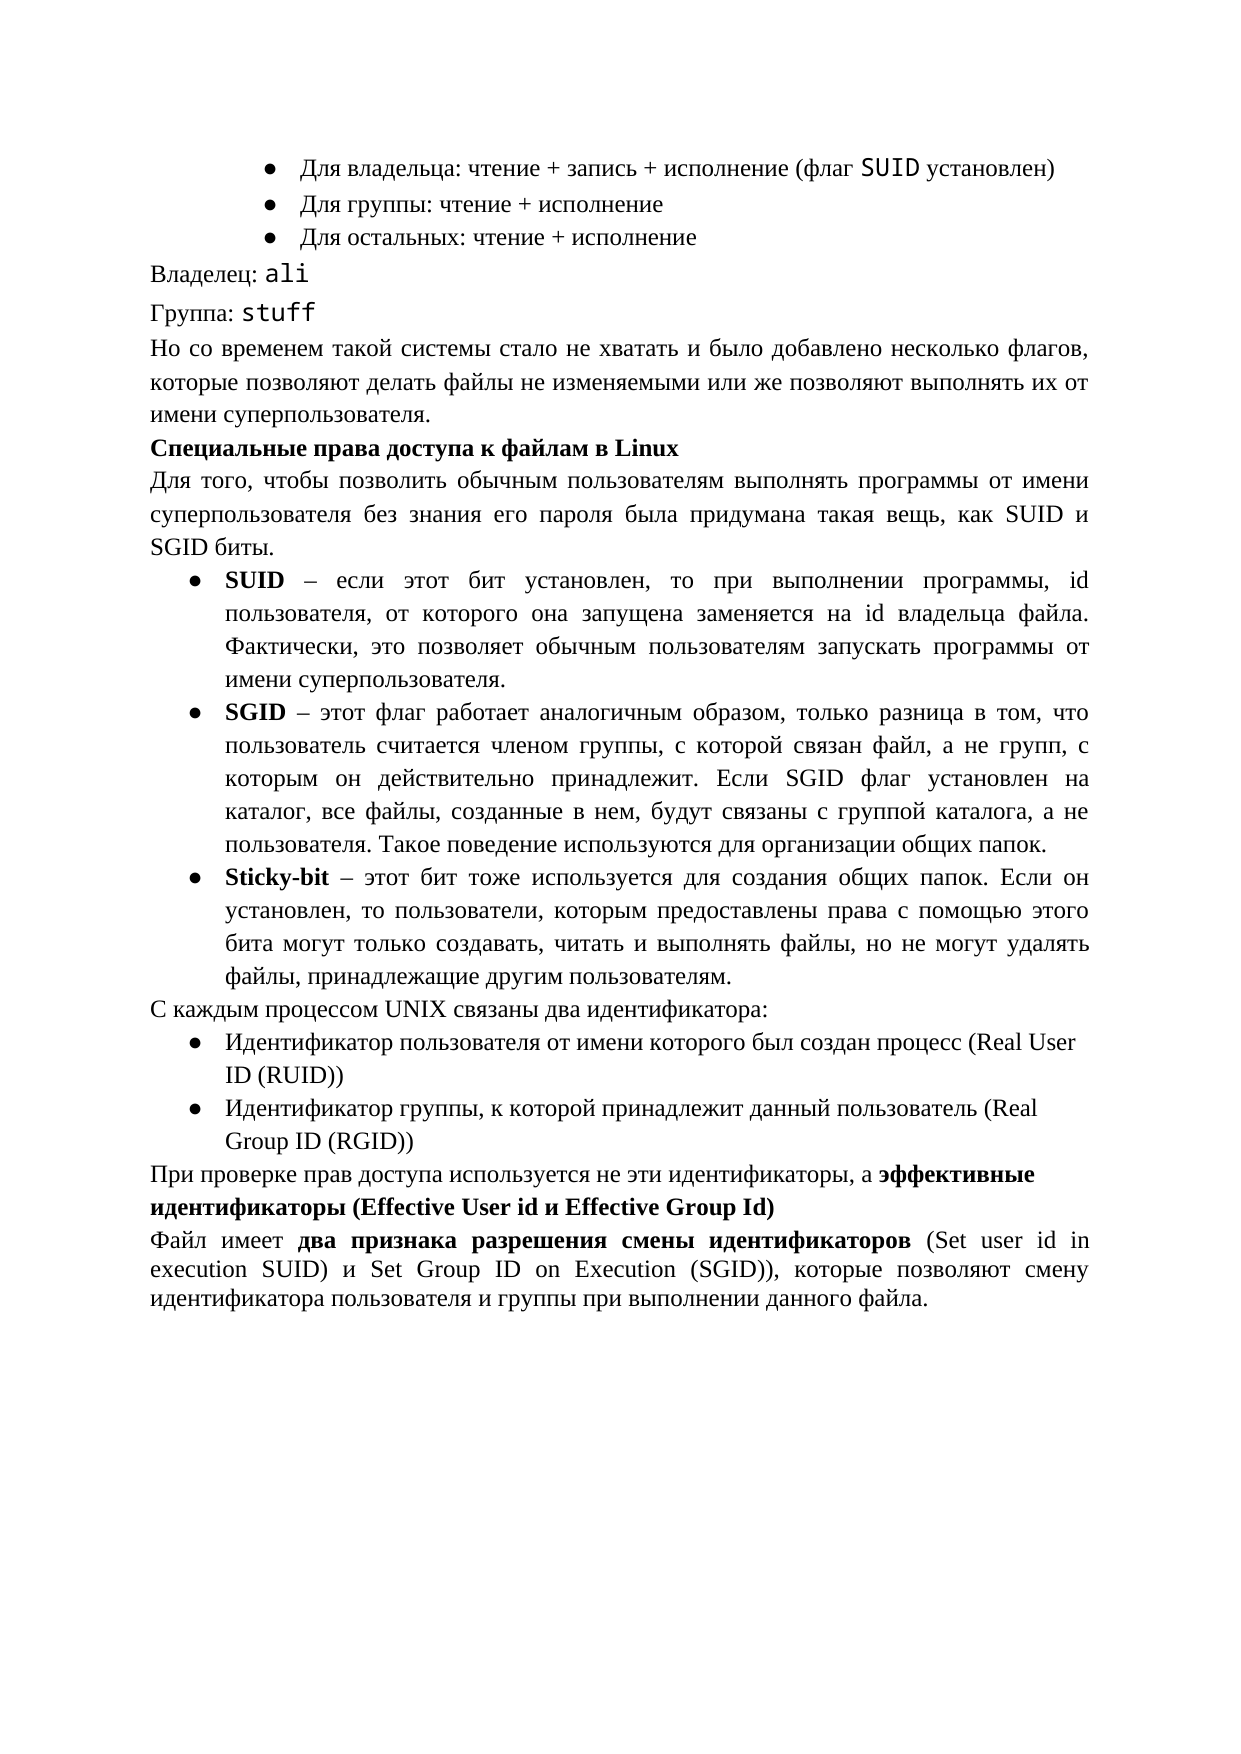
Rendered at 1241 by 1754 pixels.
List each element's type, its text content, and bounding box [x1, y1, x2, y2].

text Группа: stuff [150, 294, 1090, 328]
text Файл имеет два признака разрешения смены идентификаторов (Set user id in execution SUID) и Set Group ID on Execution (SGID)), которые позволяют смену идентификатора пользователя и группы при выполнении данного файла. [150, 1225, 1090, 1311]
list SGID – этот флаг работает аналогичным образом, только разница в том, что пользователь считается членом группы, с которой связан файл, а не групп, с которым он действительно принадлежит. Если SGID флаг установлен на каталог, все файлы, созданные в нем, будут связаны с группой каталога, а не пользователя. Такое поведение используются для организации общих папок. [187, 697, 1090, 858]
text Но со временем такой системы стало не хватать и было добавлено несколько флагов, которые позволяют делать файлы не изменяемыми или же позволяют выполнять их от имени суперпользователя. [150, 333, 1090, 428]
list Идентификатор группы, к которой принадлежит данный пользователь (Real Group ID (RGID)) [187, 1093, 1090, 1155]
list Для группы: чтение + исполнение [262, 189, 1090, 218]
text Владелец: ali [150, 255, 1090, 289]
list Sticky-bit – этот бит тоже используется для создания общих папок. Если он установлен, то пользователи, которым предоставлены права с помощью этого бита могут только создавать, читать и выполнять файлы, но не могут удалять файлы, принадлежащие другим пользователям. [187, 862, 1090, 990]
text С каждым процессом UNIX связаны два идентификатора: [150, 994, 1090, 1023]
list SUID – если этот бит установлен, то при выполнении программы, id пользователя, от которого она запущена заменяется на id владельца файла. Фактически, это позволяет обычным пользователям запускать программы от имени суперпользователя. [187, 565, 1090, 692]
list Для владельца: чтение + запись + исполнение (флаг SUID установлен) [262, 150, 1090, 184]
list Идентификатор пользователя от имени которого был создан процесс (Real User ID (RUID)) [187, 1027, 1090, 1089]
text Для того, чтобы позволить обычным пользователям выполнять программы от имени суперпользователя без знания его пароля была придумана такая вещь, как SUID и SGID биты. [150, 466, 1090, 560]
list Для остальных: чтение + исполнение [262, 222, 1090, 251]
text Специальные права доступа к файлам в Linux [150, 433, 1090, 461]
text При проверке прав доступа используется не эти идентификаторы, а эффективные идентификаторы (Effective User id и Effective Group Id) [150, 1159, 1090, 1221]
